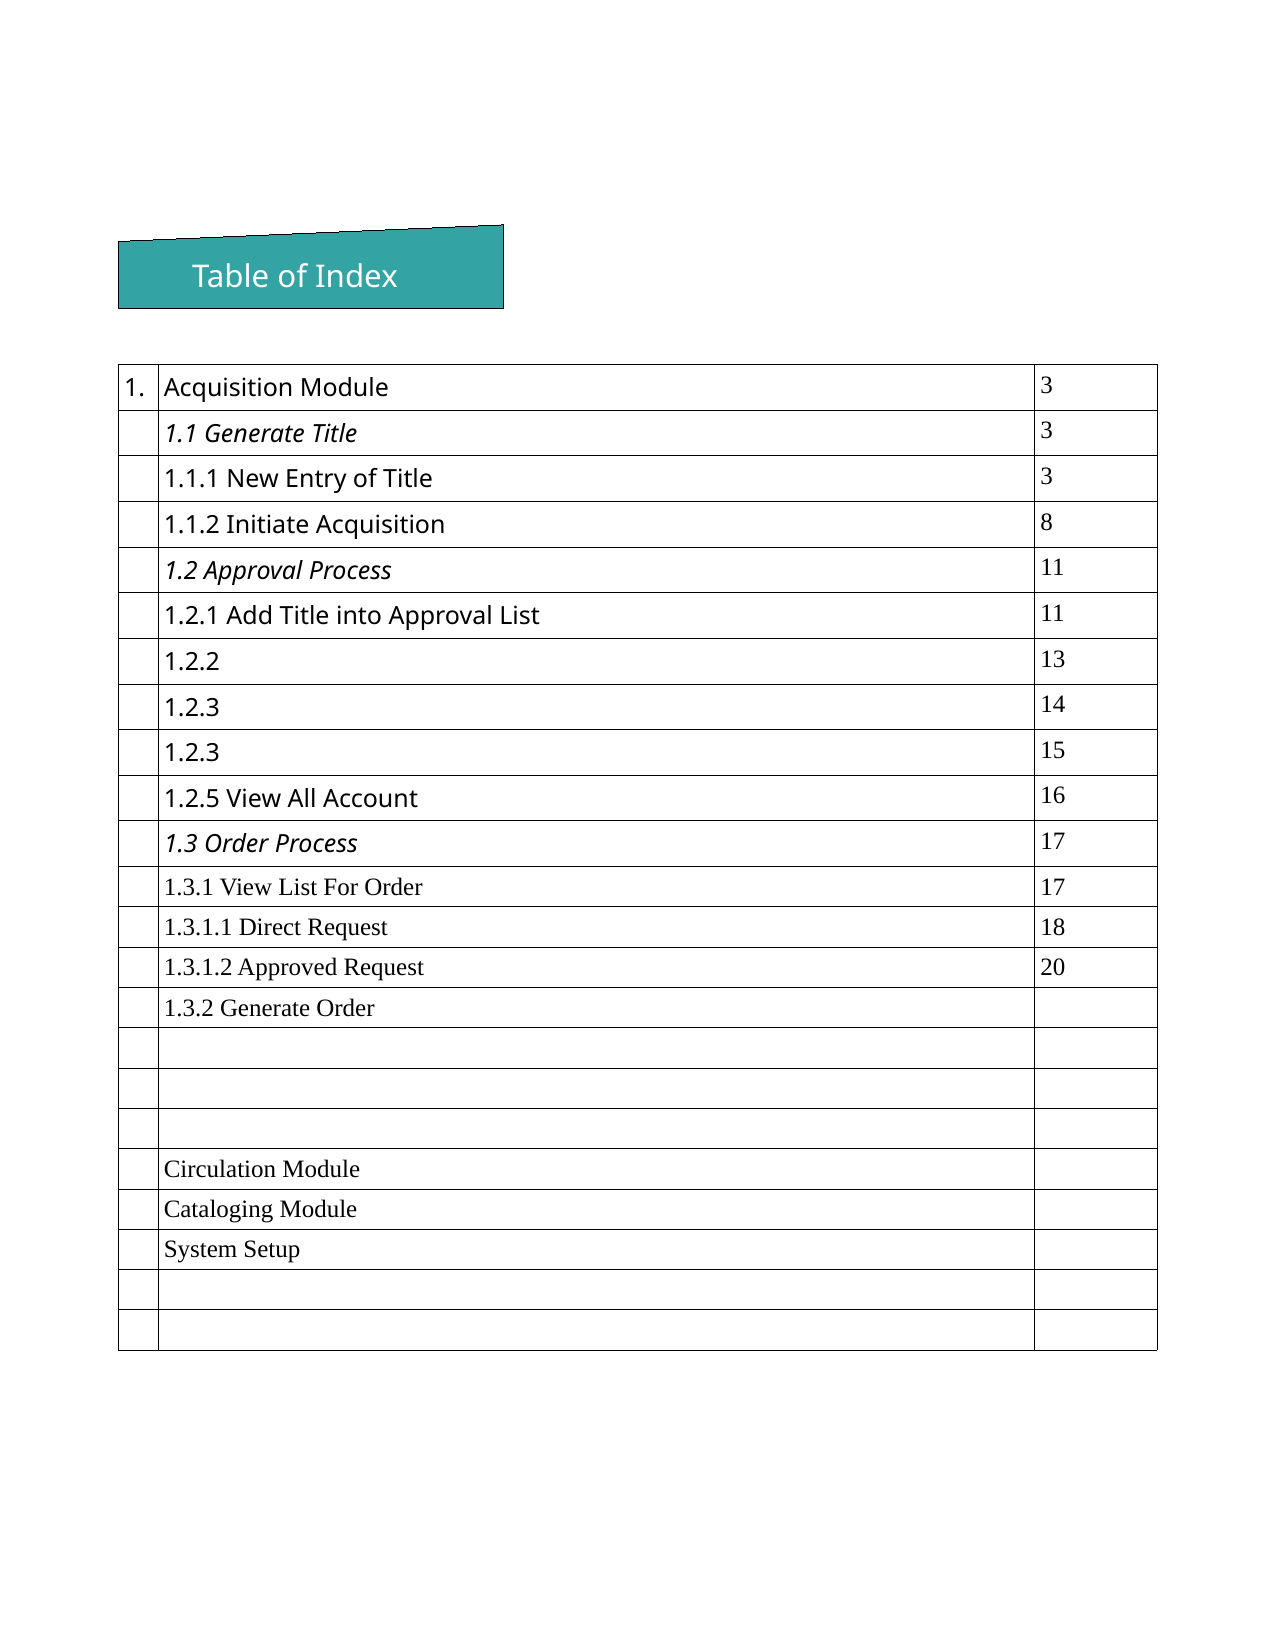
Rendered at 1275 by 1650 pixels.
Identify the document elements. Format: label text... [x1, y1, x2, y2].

table_cell System Setup [159, 1230, 1034, 1269]
table_cell [1035, 1270, 1157, 1309]
table_cell [119, 1270, 158, 1309]
table_cell 3 [1035, 411, 1157, 455]
table_cell [119, 730, 158, 775]
table_cell 1.1.1 New Entry of Title [159, 456, 1034, 501]
table_cell [1035, 988, 1157, 1027]
table_cell [119, 1310, 158, 1350]
table_cell [119, 907, 158, 947]
table_cell 1.2.1 Add Title into Approval List [159, 593, 1034, 638]
table_cell 13 [1035, 639, 1157, 683]
table_cell 14 [1035, 685, 1157, 729]
table_header 3 [1035, 365, 1157, 410]
table_cell [119, 639, 158, 683]
table_cell [119, 1109, 158, 1148]
table_cell [119, 1069, 158, 1108]
table_cell [1035, 1028, 1157, 1067]
table_cell [119, 821, 158, 866]
table_cell [1035, 1230, 1157, 1269]
table_cell 16 [1035, 776, 1157, 820]
table_cell [159, 1028, 1034, 1067]
table_cell 1.3.1 View List For Order [159, 867, 1034, 906]
table_cell 11 [1035, 548, 1157, 592]
table_cell 1.3.2 Generate Order [159, 988, 1034, 1027]
table_cell 1.1 Generate Title [159, 411, 1034, 455]
table_cell [1035, 1310, 1157, 1350]
table_cell Circulation Module [159, 1149, 1034, 1188]
table_cell 1.2.3 [159, 685, 1034, 729]
table_cell Cataloging Module [159, 1190, 1034, 1229]
table_cell [159, 1069, 1034, 1108]
table_cell [119, 411, 158, 455]
table_cell 1.2.3 [159, 730, 1034, 775]
table_cell [119, 502, 158, 547]
table_cell [1035, 1069, 1157, 1108]
table_cell [119, 776, 158, 820]
table_header 1. [119, 365, 158, 410]
table_cell 1.2 Approval Process [159, 548, 1034, 592]
table_cell [119, 1190, 158, 1229]
table_cell 1.1.2 Initiate Acquisition [159, 502, 1034, 547]
table_cell [159, 1270, 1034, 1309]
table_cell [119, 1149, 158, 1188]
table_cell [1035, 1109, 1157, 1148]
table_cell 17 [1035, 821, 1157, 866]
table_cell 1.3 Order Process [159, 821, 1034, 866]
table_cell [159, 1109, 1034, 1148]
table_cell [1035, 1190, 1157, 1229]
table_cell 18 [1035, 907, 1157, 947]
table_cell [119, 456, 158, 501]
table_cell 15 [1035, 730, 1157, 775]
table_cell 1.3.1.1 Direct Request [159, 907, 1034, 947]
table_cell [119, 988, 158, 1027]
table_cell 1.2.5 View All Account [159, 776, 1034, 820]
table_cell 1.2.2 [159, 639, 1034, 683]
table_cell 8 [1035, 502, 1157, 547]
table_cell [119, 593, 158, 638]
table_cell 20 [1035, 948, 1157, 987]
table_cell 1.3.1.2 Approved Request [159, 948, 1034, 987]
table_cell [119, 1230, 158, 1269]
table_cell [119, 685, 158, 729]
table_header Acquisition Module [159, 365, 1034, 410]
table_cell [119, 1028, 158, 1067]
table_cell 11 [1035, 593, 1157, 638]
table_cell [119, 867, 158, 906]
table_cell [119, 548, 158, 592]
table_cell 3 [1035, 456, 1157, 501]
table_cell [1035, 1149, 1157, 1188]
table_cell [119, 948, 158, 987]
table_cell [159, 1310, 1034, 1350]
table_cell 17 [1035, 867, 1157, 906]
